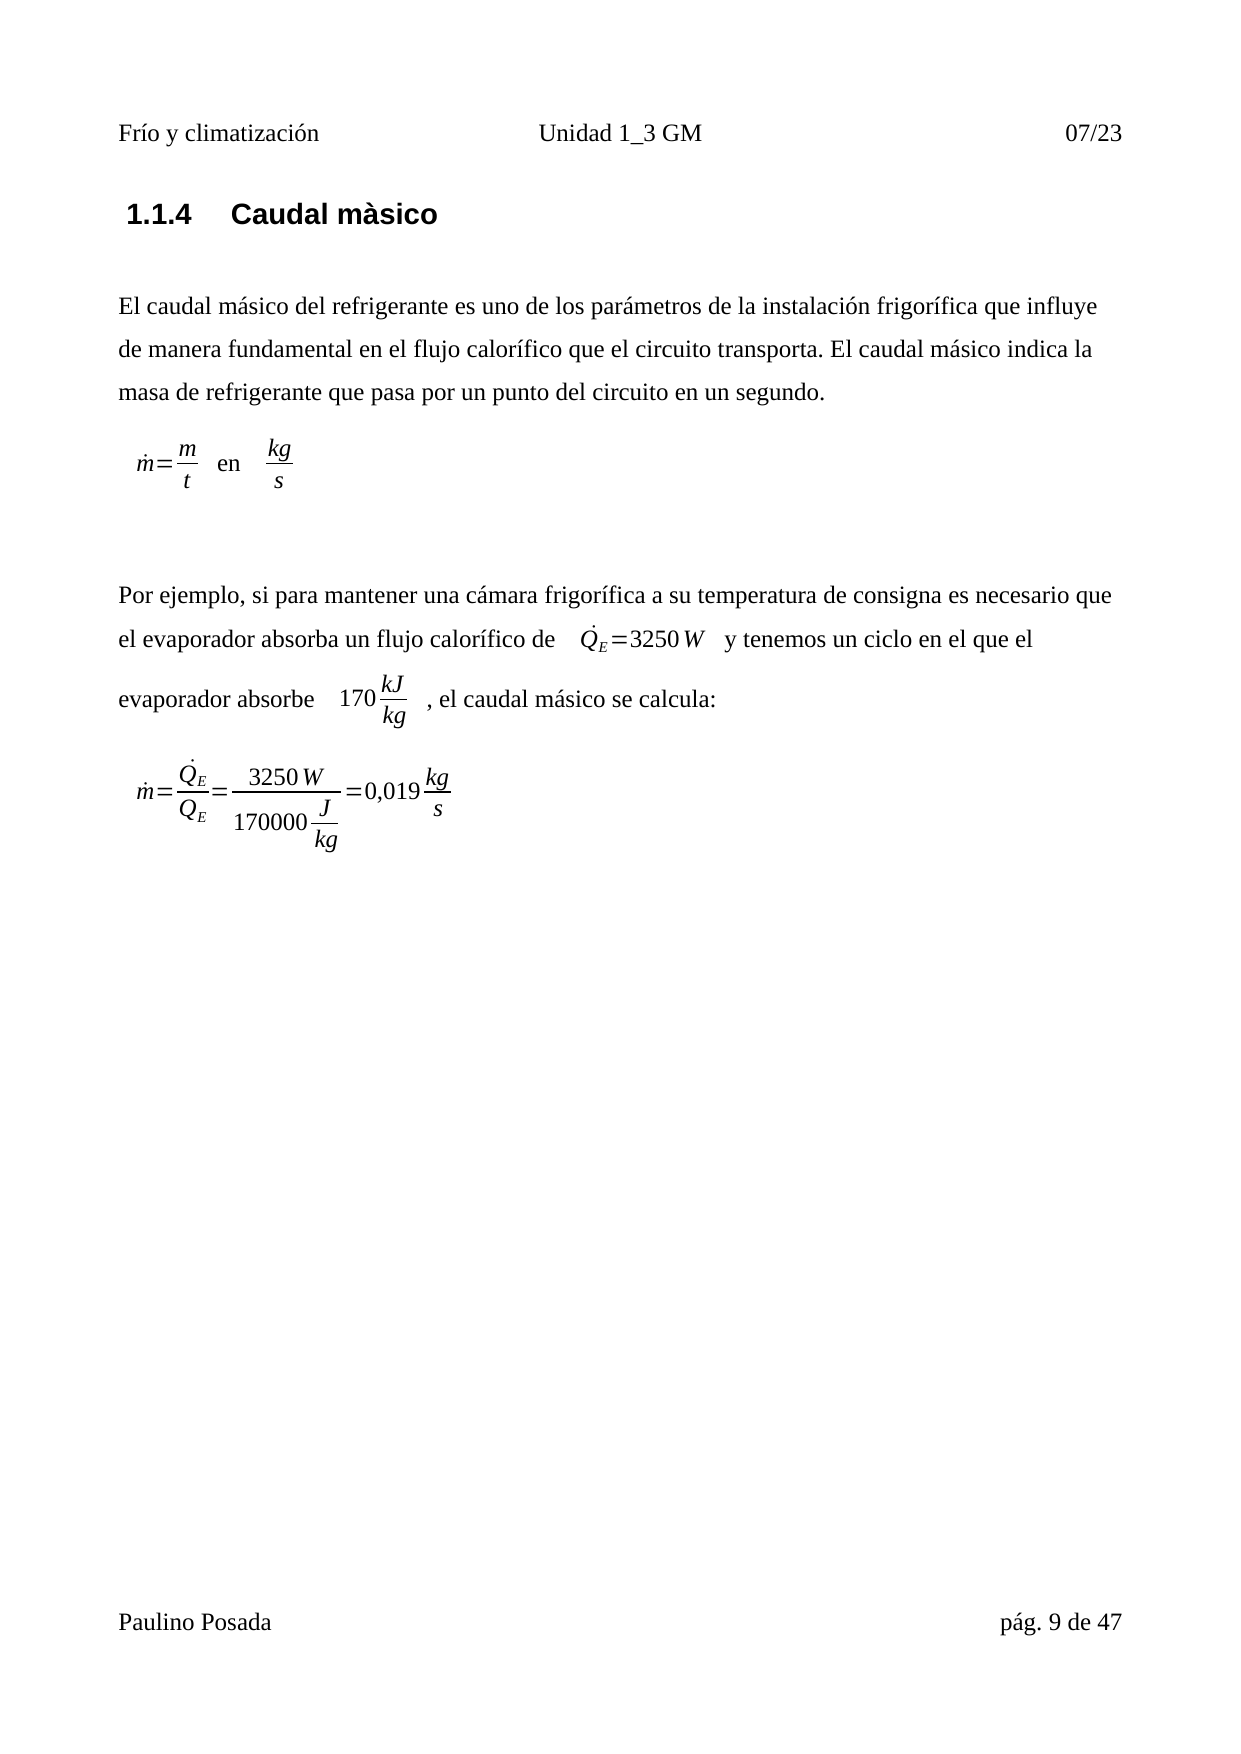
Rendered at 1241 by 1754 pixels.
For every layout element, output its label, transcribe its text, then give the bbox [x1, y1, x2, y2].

subtitle Caudal màsico [118, 197, 1122, 231]
text El caudal másico del refrigerante es uno de los parámetros de la instalación frigorífica que influye de manera fundamental en el flujo calorífico que el circuito transporta. El caudal másico indica la masa de refrigerante que pasa por un punto del circuito en un segundo. [118, 291, 1122, 406]
text en [118, 435, 1122, 494]
text Por ejemplo, si para mantener una cámara frigorífica a su temperatura de consigna es necesario que el evaporador absorba un flujo calorífico de y tenemos un ciclo en el que el evaporador absorbe , el caudal másico se calcula: [118, 581, 1122, 729]
